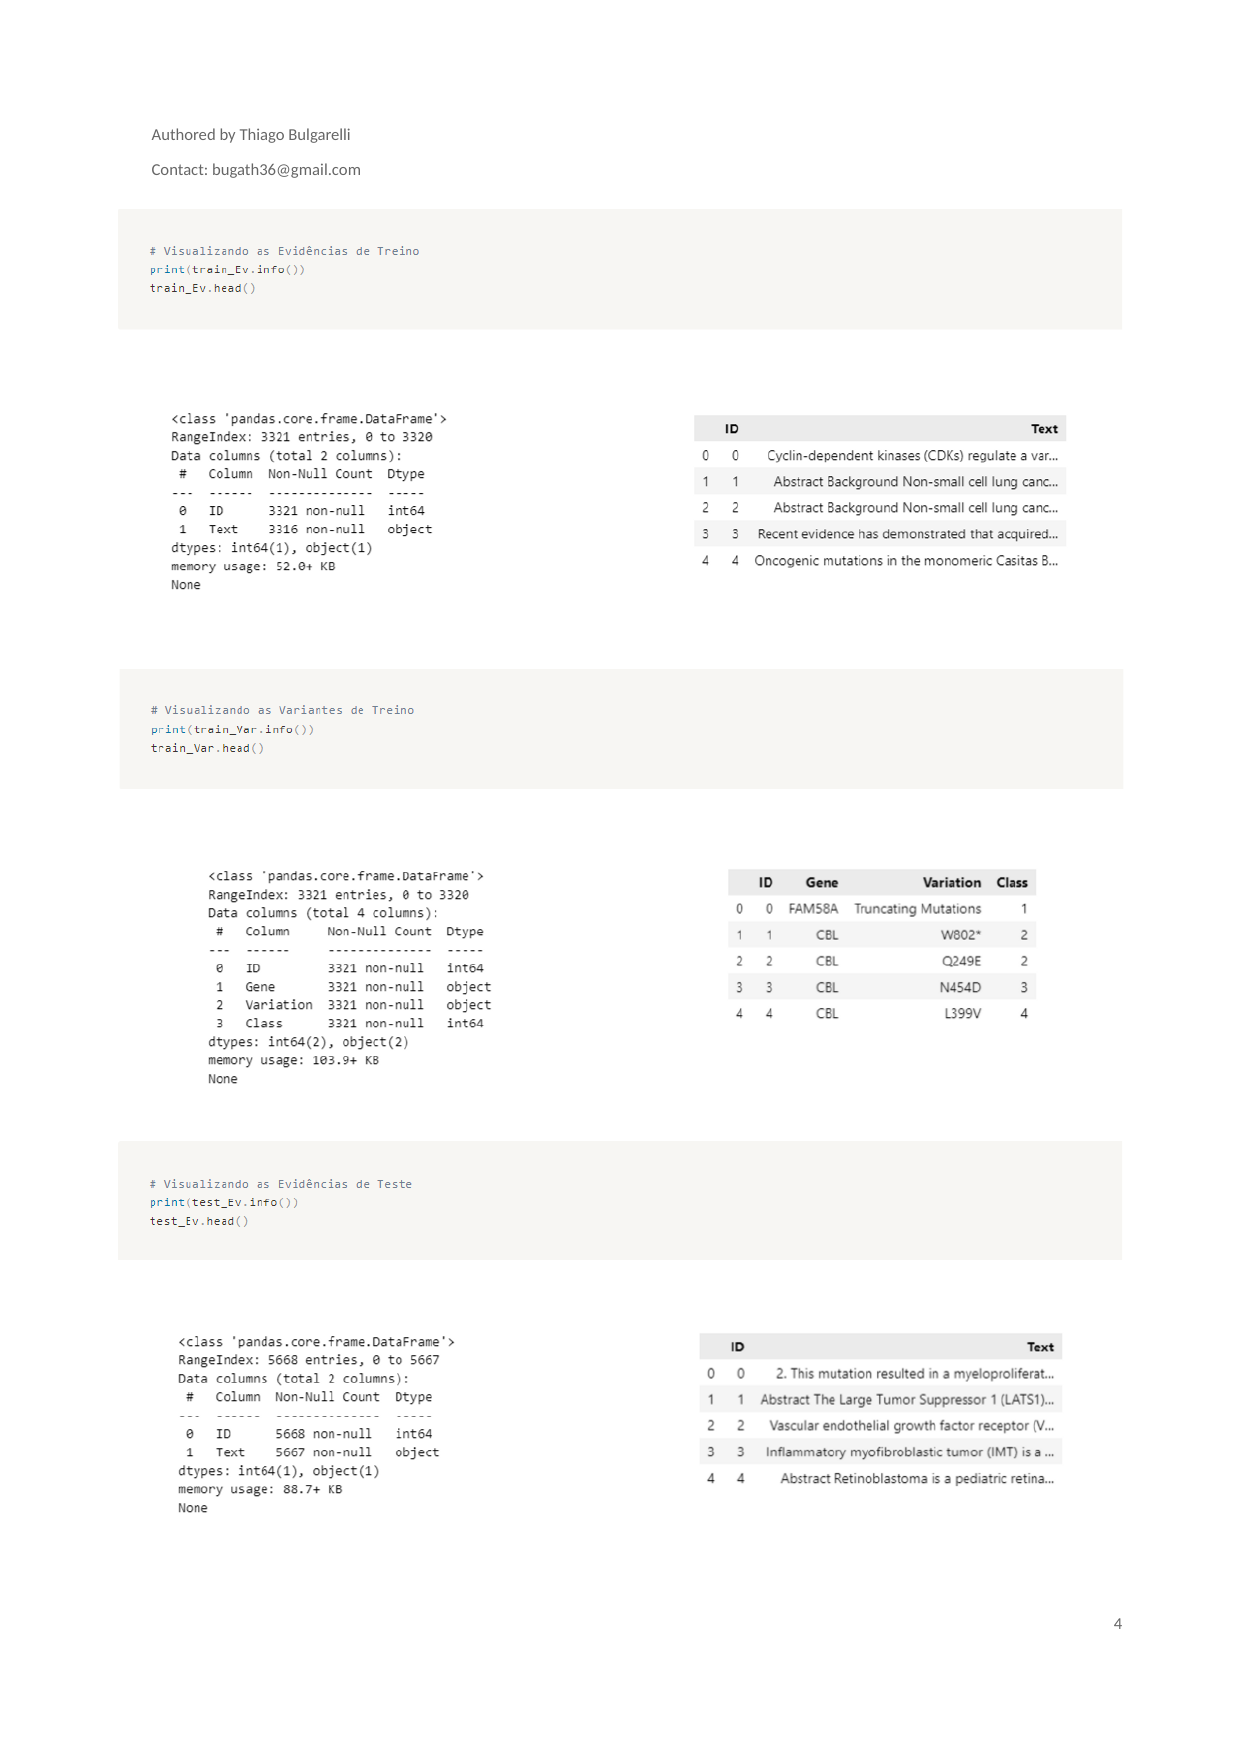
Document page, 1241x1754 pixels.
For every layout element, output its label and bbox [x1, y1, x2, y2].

picture [119, 669, 1124, 789]
picture [118, 209, 1123, 330]
picture [159, 392, 1081, 601]
picture [192, 842, 1048, 1087]
picture [164, 1313, 1076, 1521]
picture [118, 1140, 1123, 1260]
